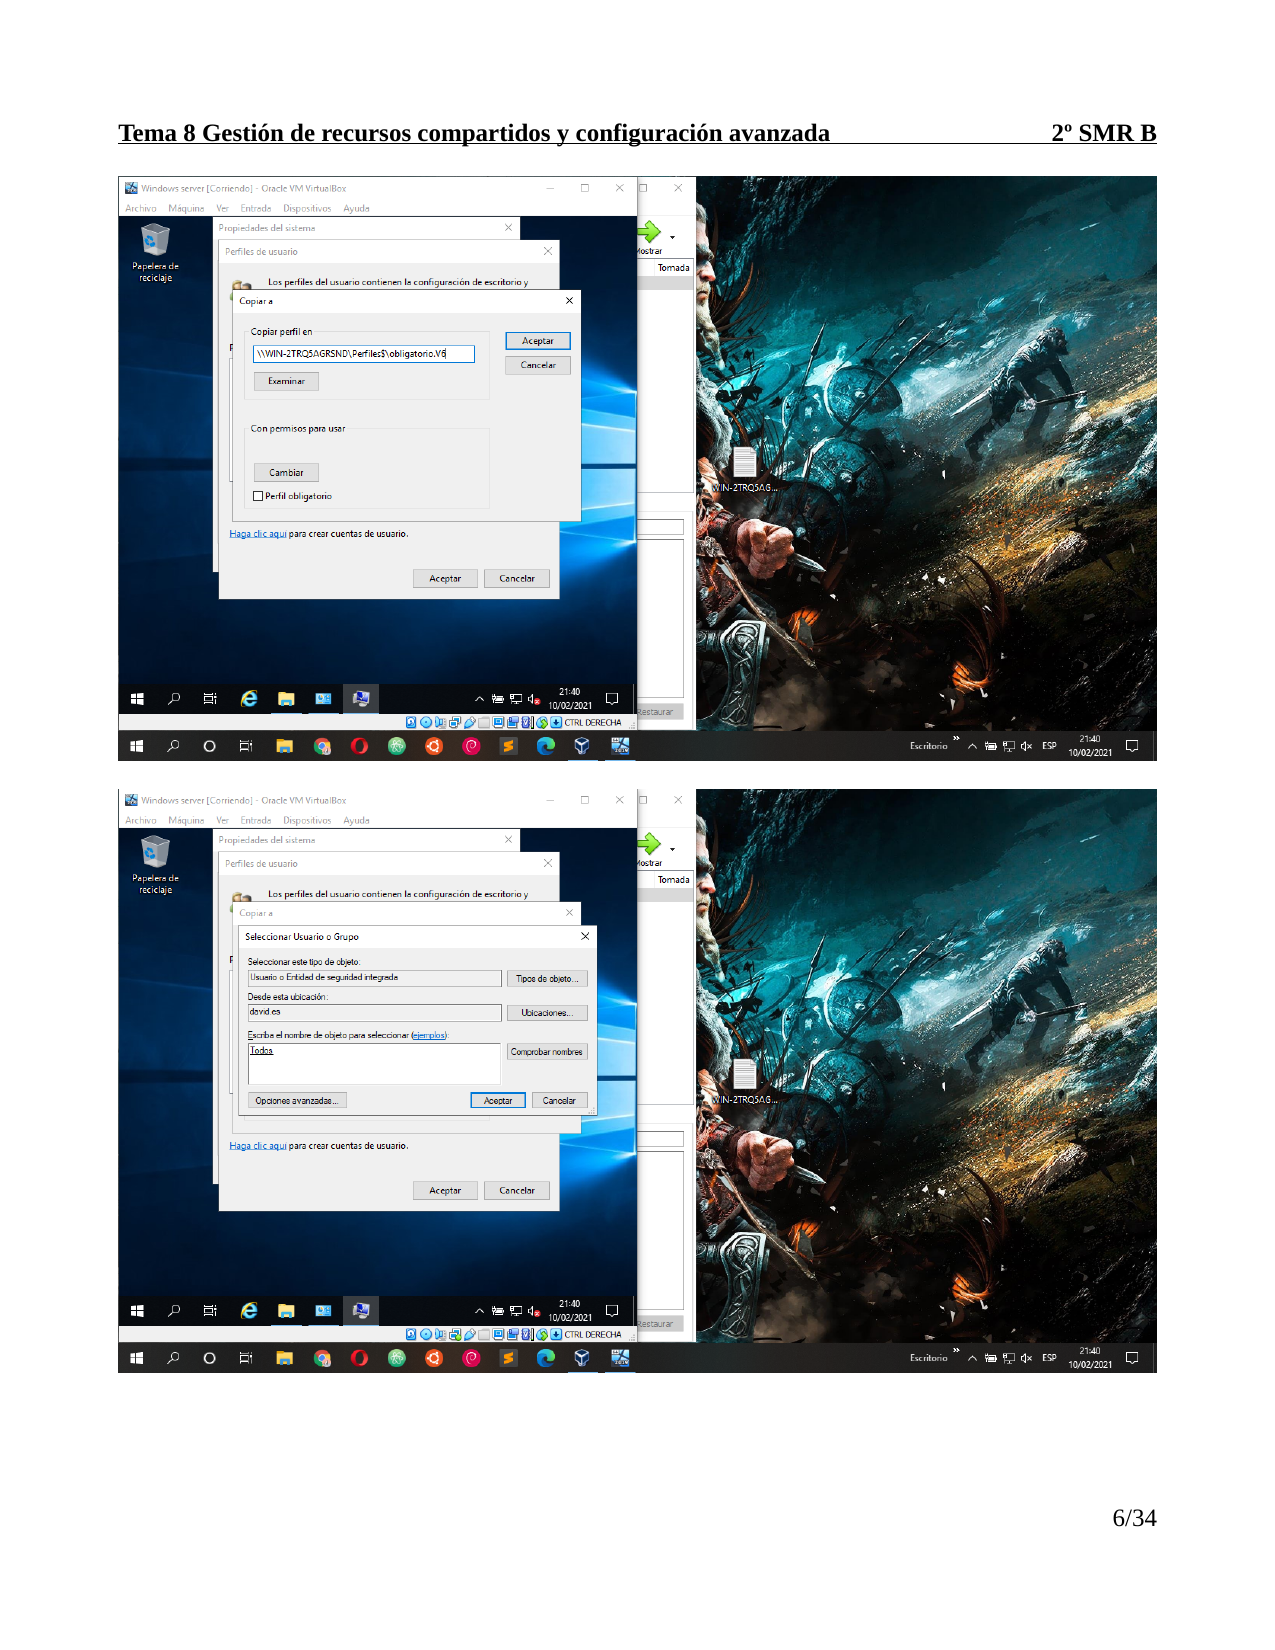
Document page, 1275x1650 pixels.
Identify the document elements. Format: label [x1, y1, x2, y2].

picture [118, 176, 1157, 761]
picture [118, 789, 1157, 1373]
